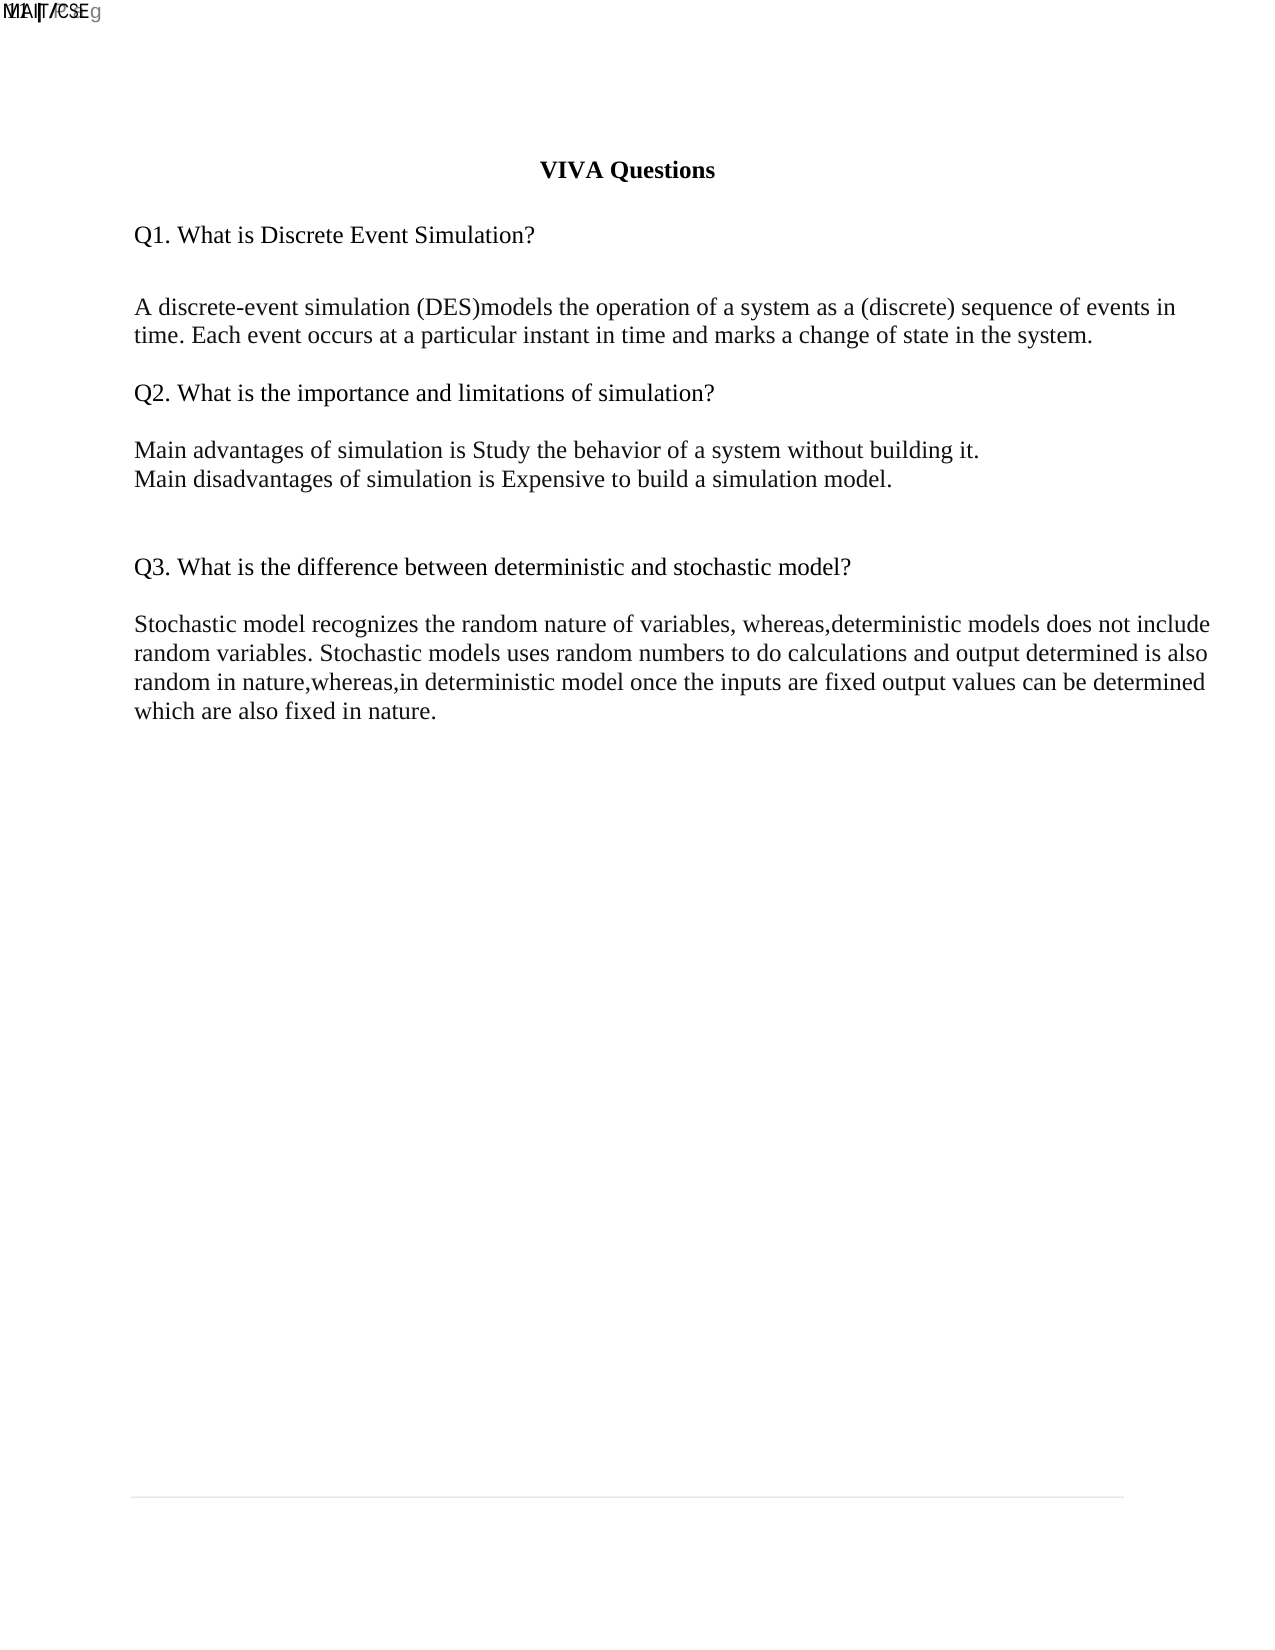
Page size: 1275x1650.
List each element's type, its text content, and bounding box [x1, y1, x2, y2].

text Q1. What is Discrete Event Simulation? [134, 220, 1212, 249]
text Q2. What is the importance and limitations of simulation? [134, 378, 1212, 407]
text VIVA Questions [347, 155, 907, 184]
text Q3. What is the difference between deterministic and stochastic model? [134, 552, 1212, 581]
text Main advantages of simulation is Study the behavior of a system without building it. [134, 436, 1212, 464]
text Main disadvantages of simulation is Expensive to build a simulation model. [134, 464, 1212, 493]
text A discrete-event simulation (DES)models the operation of a system as a (discrete) sequence of events in time. Each event occurs at a particular instant in time and marks a change of state in the system. [134, 292, 1212, 349]
text Stochastic model recognizes the random nature of variables, whereas,deterministic models does not include random variables. Stochastic models uses random numbers to do calculations and output determined is also random in nature,whereas,in deterministic model once the inputs are fixed output values can be determined which are also fixed in nature. [134, 609, 1212, 724]
